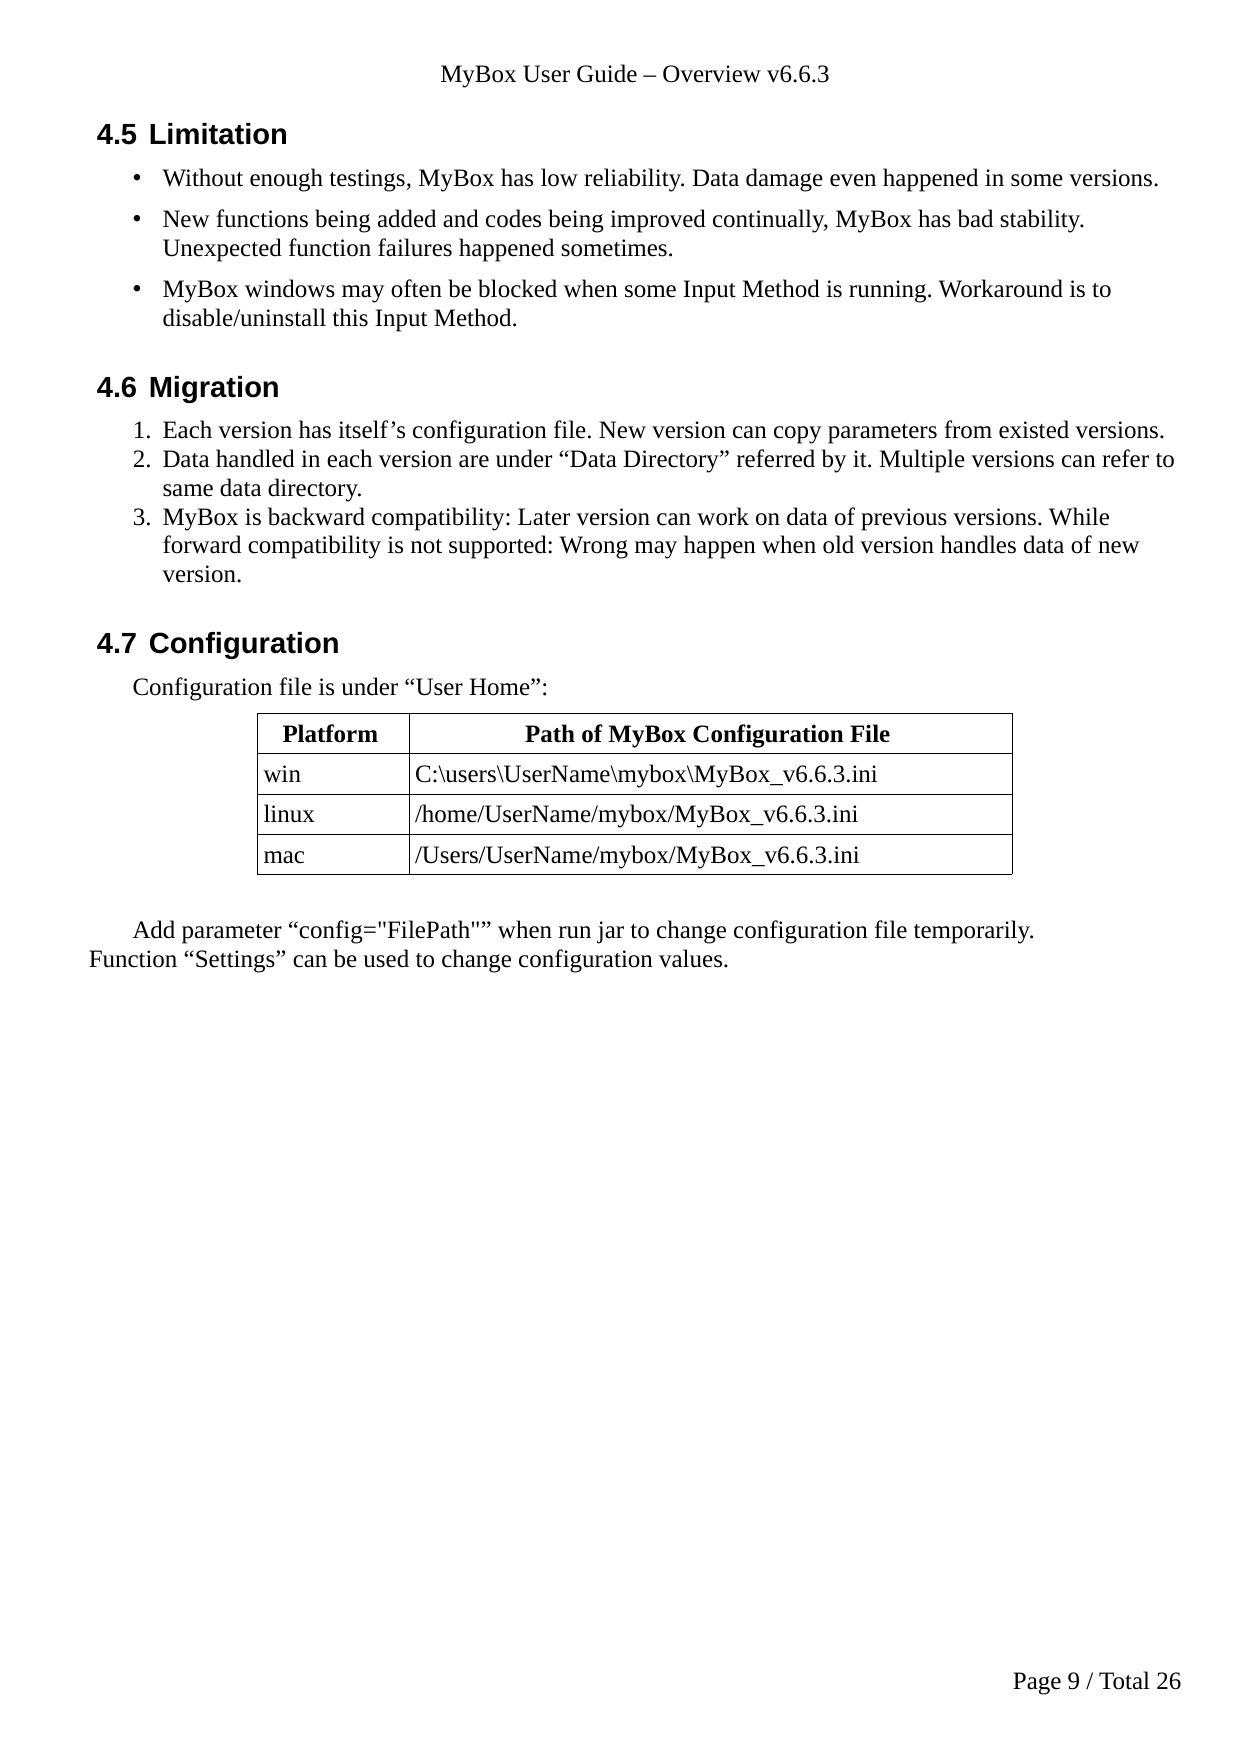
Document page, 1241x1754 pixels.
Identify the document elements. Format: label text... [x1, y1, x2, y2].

table_cell /Users/UserName/mybox/MyBox_v6.6.3.ini [410, 835, 1012, 874]
table_cell mac [258, 835, 409, 874]
text Add parameter “config="FilePath"” when run jar to change configuration file temporarily. Function “Settings” can be used to change configuration values. [88, 916, 1181, 973]
table_header Path of MyBox Configuration File [410, 714, 1012, 753]
table_header Platform [258, 714, 409, 753]
table_cell win [258, 754, 409, 793]
list MyBox is backward compatibility: Later version can work on data of previous versions. While forward compatibility is not supported: Wrong may happen when old version handles data of new version. [133, 502, 1181, 588]
table_cell C:\users\UserName\mybox\MyBox_v6.6.3.ini [410, 754, 1012, 793]
list MyBox windows may often be blocked when some Input Method is running. Workaround is to disable/uninstall this Input Method. [133, 274, 1181, 332]
list New functions being added and codes being improved continually, MyBox has bad stability. Unexpected function failures happened sometimes. [133, 204, 1181, 262]
table_cell /home/UserName/mybox/MyBox_v6.6.3.ini [410, 795, 1012, 834]
list Data handled in each version are under “Data Directory” referred by it. Multiple versions can refer to same data directory. [133, 444, 1181, 502]
subtitle Configuration [88, 626, 1181, 659]
table_cell linux [258, 795, 409, 834]
list Without enough testings, MyBox has low reliability. Data damage even happened in some versions. [133, 163, 1181, 192]
list Each version has itself’s configuration file. New version can copy parameters from existed versions. [133, 416, 1181, 444]
text Configuration file is under “User Home”: [88, 672, 1181, 700]
subtitle Migration [88, 369, 1181, 403]
subtitle Limitation [88, 117, 1181, 151]
